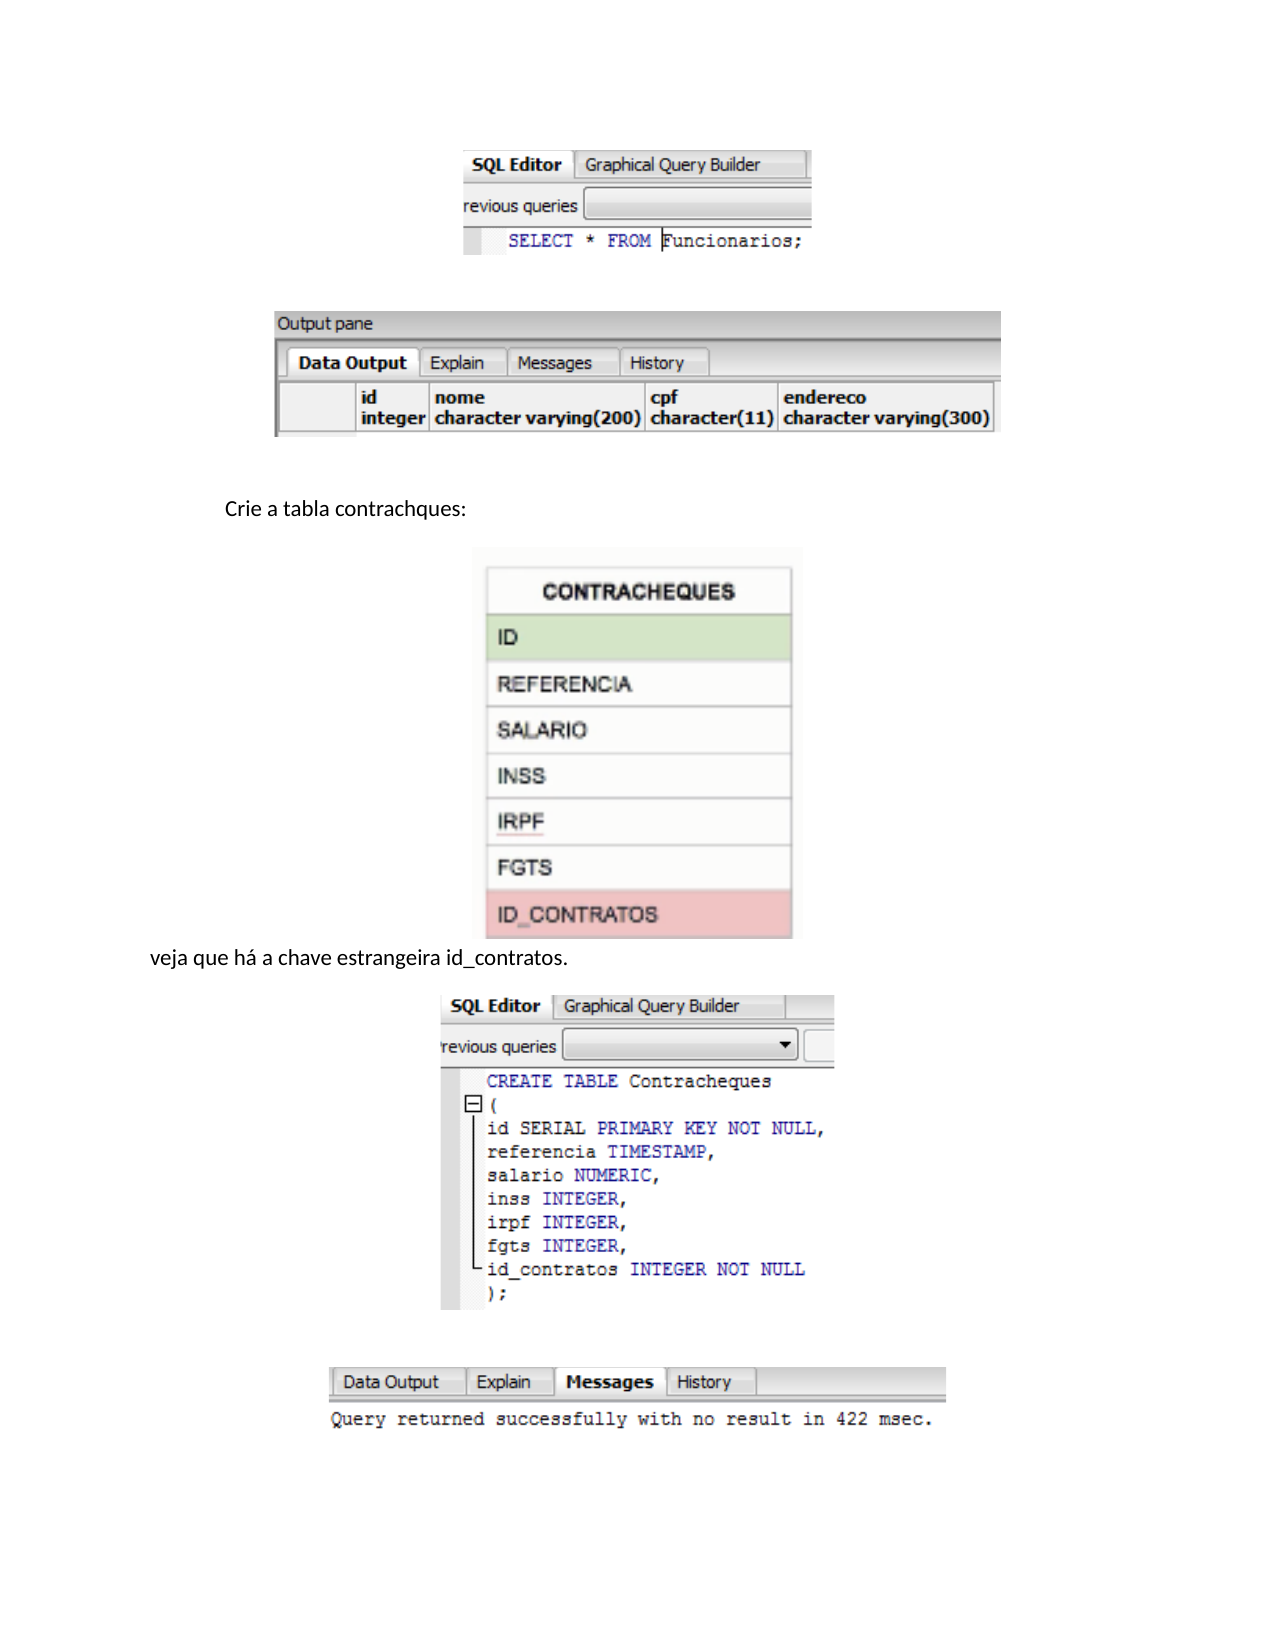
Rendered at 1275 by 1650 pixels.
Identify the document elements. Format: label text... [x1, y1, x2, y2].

picture [463, 150, 812, 255]
text veja que há a chave estrangeira id_contratos. [150, 547, 1125, 971]
picture [274, 311, 1001, 437]
picture [328, 1367, 947, 1438]
picture [440, 995, 835, 1310]
text Crie a tabla contrachques: [150, 494, 1125, 522]
picture [471, 547, 804, 939]
